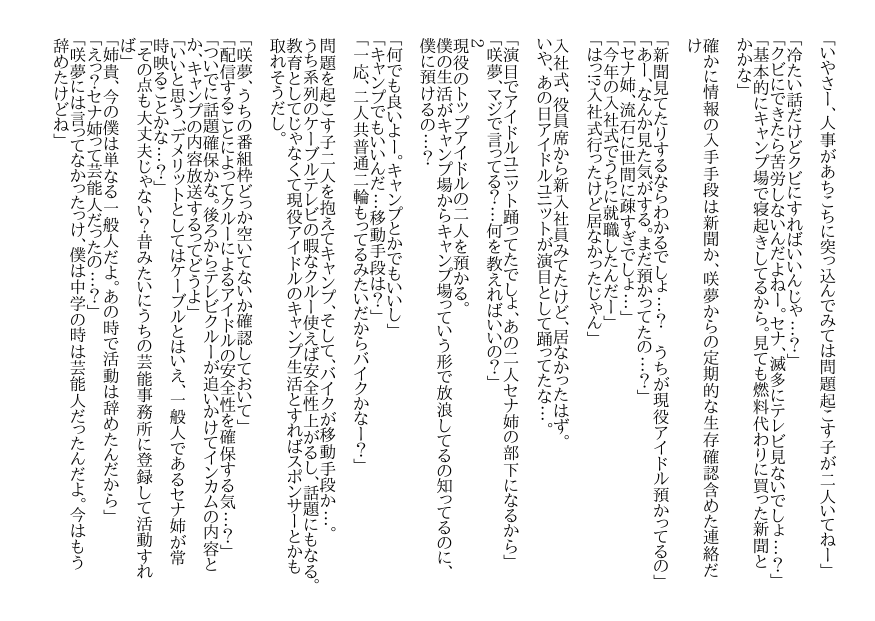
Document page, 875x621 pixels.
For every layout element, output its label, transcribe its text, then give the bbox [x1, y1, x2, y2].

text 「何でも良いよー。キャンプとかでもいいし」 [386, 38, 403, 582]
text 「冷たい話だけどクビにすればいいんじゃ…？」 [786, 38, 803, 582]
text 「配信することによってクルーによるアイドルの安全性を確保する気…？」 [219, 38, 236, 582]
text 確かに情報の入手手段は新聞か、咲夢からの定期的な生存確認含めた連絡だけ [686, 38, 719, 582]
text 現役のトップアイドルの二人を預かる。 [453, 38, 469, 582]
text 「咲夢には言ってなかったっけ、僕は中学の時は芸能人だったんだよ。今はもう辞めたけどね」 [53, 38, 86, 582]
text 「その点も大丈夫じゃない？昔みたいにうちの芸能事務所に登録して活動すれば」 [119, 38, 153, 582]
text 「セナ姉、流石に世間に疎すぎでしょ…」 [619, 38, 636, 582]
text 「今年の入社式でうちに就職したんだー」 [603, 38, 619, 582]
text 入社式、役員席から新入社員みてたけど、居なかったはず。 [553, 38, 569, 582]
text 「咲夢、マジで言ってる？…何を教えればいいの？」 [486, 38, 503, 582]
text いや、あの日アイドルユニットが演目として踊ってたな…。 [536, 38, 553, 582]
text 僕の生活がキャンプ場からキャンプ場っていう形で放浪してるの知ってるのに、僕に預けるの…？ [419, 38, 453, 582]
text 「咲夢、うちの番組枠どっか空いてないか確認しておいて」 [236, 38, 253, 582]
text 「キャンプでもいいんだ…移動手段は？」 [369, 38, 386, 582]
text 2 [469, 38, 486, 582]
text 「えっ？セナ姉って芸能人だったの…？」 [86, 38, 103, 582]
text 「いいと思う、デメリットとしてはケーブルとはいえ、一般人であるセナ姉が常時映ることかな…？」 [153, 38, 186, 582]
text 「クビにできたら苦労しないんだよねー。セナ、滅多にテレビ見ないでしょ…？」 [769, 38, 786, 582]
text 「一応、二人共普通二輪もってるみたいだからバイクかなー？」 [353, 38, 369, 582]
text 「基本的にキャンプ場で寝起きしてるから。見ても燃料代わりに買った新聞とかかな」 [736, 38, 769, 582]
text 「あー、なんか見た気がする。まだ預かってたの…？」 [636, 38, 653, 582]
text うち系列のケーブルテレビの暇なクルー使えば安全性上がるし、話題にもなる。 [303, 38, 319, 582]
text 「演目でアイドルユニット踊ってたでしょ、あの二人セナ姉の部下になるから」 [503, 38, 519, 582]
text 教育としてじゃなくて現役アイドルのキャンプ生活とすればスポンサーとかも取れそうだし。 [269, 38, 303, 582]
text 「姉貴、今の僕は単なる一般人だよ。あの時で活動は辞めたんだから」 [103, 38, 119, 582]
text 「新聞見てたりするならわかるでしょ…？ うちが現役アイドル預かってるの」 [653, 38, 669, 582]
text 問題を起こす子二人を抱えてキャンプ、そして、バイクが移動手段か…。 [319, 38, 336, 582]
text 「ついでに話題確保かな。後ろからテレビクルーが追いかけてインカムの内容とか、キャンプの内容放送するってどうよ」 [186, 38, 219, 582]
text 「はっ!?入社式行ったけど居なかったじゃん」 [586, 38, 603, 582]
text 「いやさー、人事があちこちに突っ込んでみては問題起こす子が二人いてねー」 [819, 38, 836, 582]
